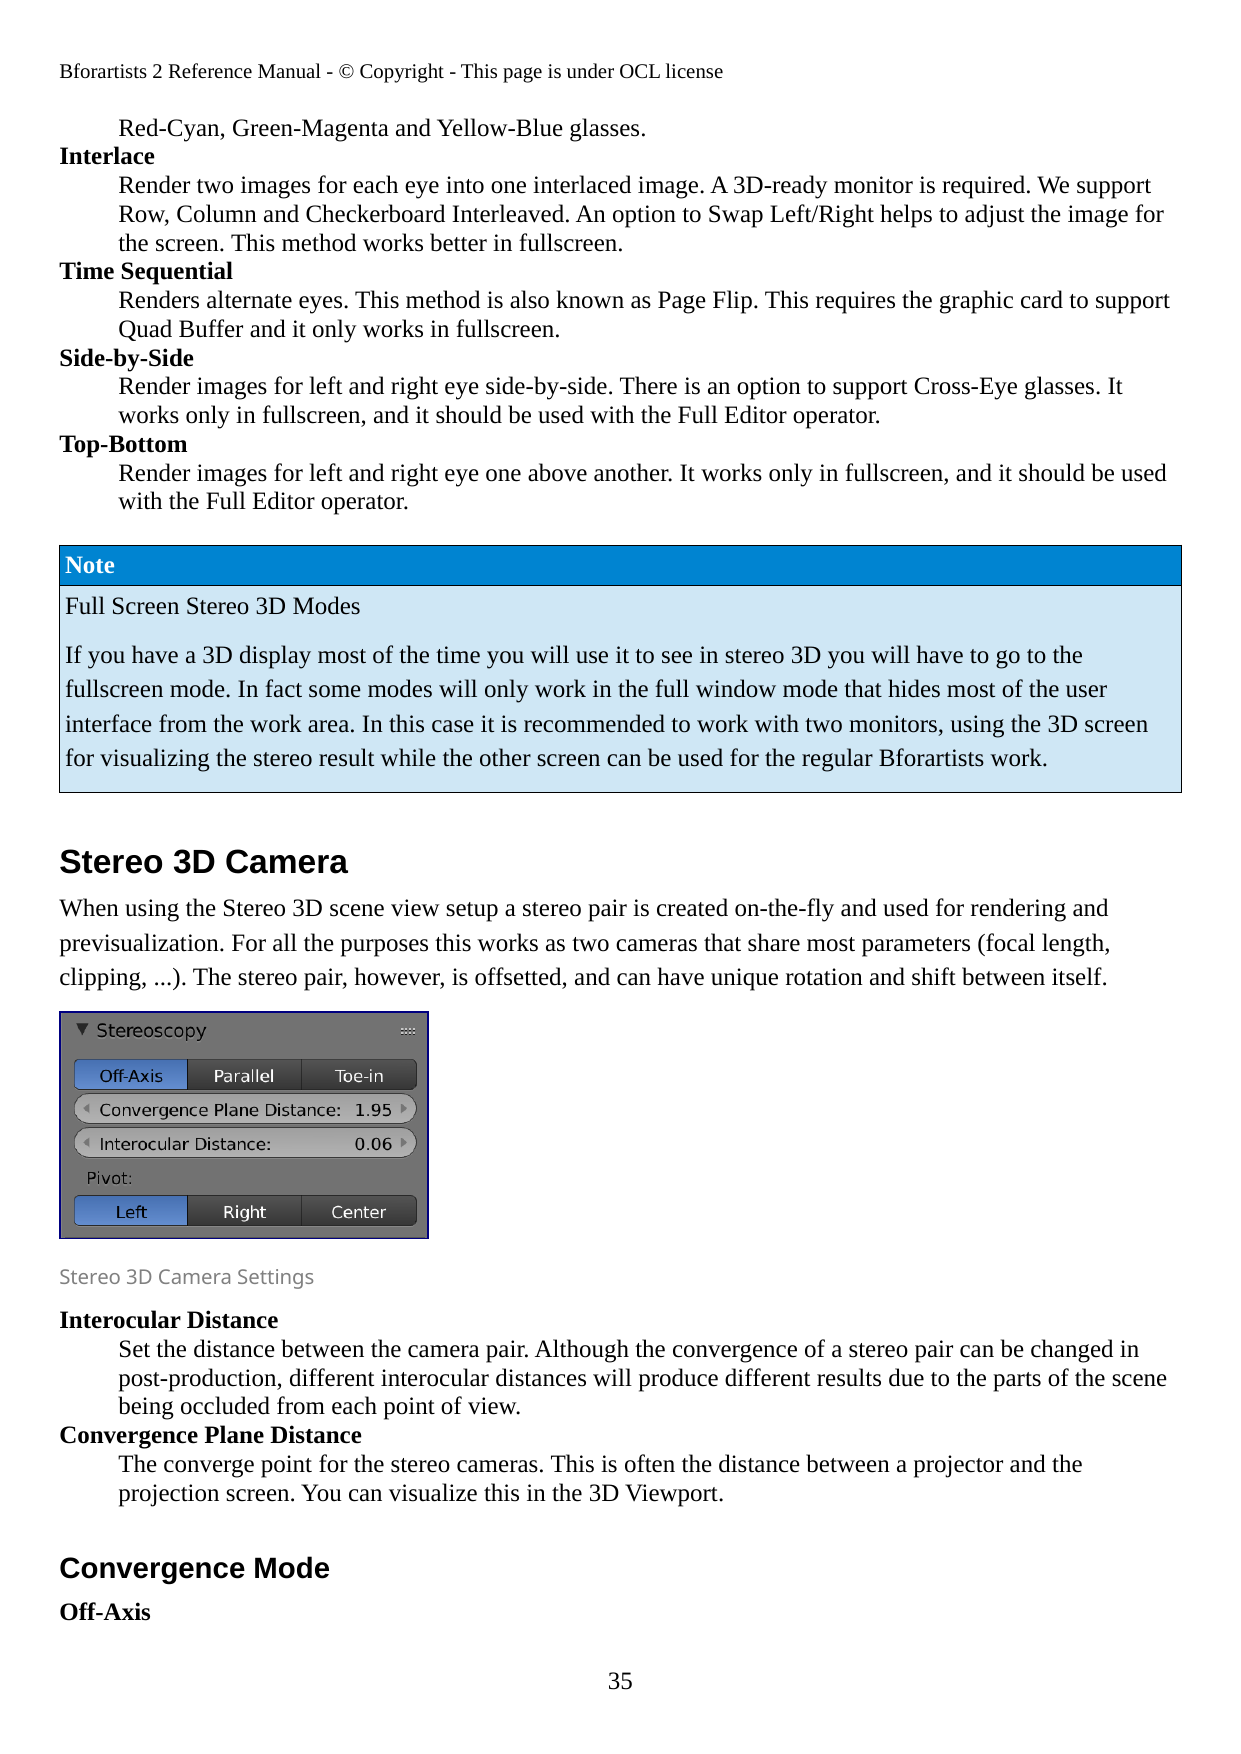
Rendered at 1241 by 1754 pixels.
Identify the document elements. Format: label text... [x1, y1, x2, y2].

table_cell Full Screen Stereo 3D Modes If you have a 3D display most of the time you will use it to see in stereo 3D you will have to go to the fullscreen mode. In fact some modes will only work in the full window mode that hides most of the user interface from the work area. In this case it is recommended to work with two monitors, using the 3D screen for visualizing the stereo result while the other screen can be used for the regular Bforartists work. [60, 586, 1181, 792]
subtitle Interocular Distance [59, 1305, 1181, 1334]
list Render images for left and right eye side-by-side. There is an option to support Cross-Eye glasses. It works only in fullscreen, and it should be used with the Full Editor operator. [118, 371, 1181, 429]
subtitle Side-by-Side [59, 343, 1181, 371]
subtitle Interlace [59, 141, 1181, 170]
list Render two images for each eye into one interlaced image. A 3D-ready monitor is required. We support Row, Column and Checkerboard Interleaved. An option to Swap Left/Right helps to adjust the image for the screen. This method works better in fullscreen. [118, 170, 1181, 256]
table_header Note [60, 546, 1181, 585]
list The converge point for the stereo cameras. This is often the distance between a projector and the projection screen. You can visualize this in the 3D Viewport. [118, 1449, 1181, 1506]
list Red-Cyan, Green-Magenta and Yellow-Blue glasses. [118, 113, 1181, 141]
subtitle Off-Axis [59, 1597, 1181, 1626]
list Renders alternate eyes. This method is also known as Page Flip. This requires the graphic card to support Quad Buffer and it only works in fullscreen. [118, 285, 1181, 343]
subtitle Convergence Mode [59, 1551, 1181, 1584]
subtitle Top-Bottom [59, 429, 1181, 458]
text When using the Stereo 3D scene view setup a stereo pair is created on-the-fly and used for rendering and previsualization. For all the purposes this works as two cameras that share most parameters (focal length, clipping, ...). The stereo pair, however, is offsetted, and can have unique rotation and shift between itself. [59, 893, 1181, 991]
list Set the distance between the camera pair. Although the convergence of a stereo pair can be changed in post-production, different interocular distances will produce different results due to the parts of the scene being occluded from each point of view. [118, 1334, 1181, 1420]
subtitle Convergence Plane Distance [59, 1420, 1181, 1449]
picture [61, 1013, 427, 1238]
text Stereo 3D Camera Settings [59, 1259, 1181, 1291]
subtitle Time Sequential [59, 256, 1181, 285]
list Render images for left and right eye one above another. It works only in fullscreen, and it should be used with the Full Editor operator. [118, 458, 1181, 515]
subtitle Stereo 3D Camera [59, 842, 1181, 881]
